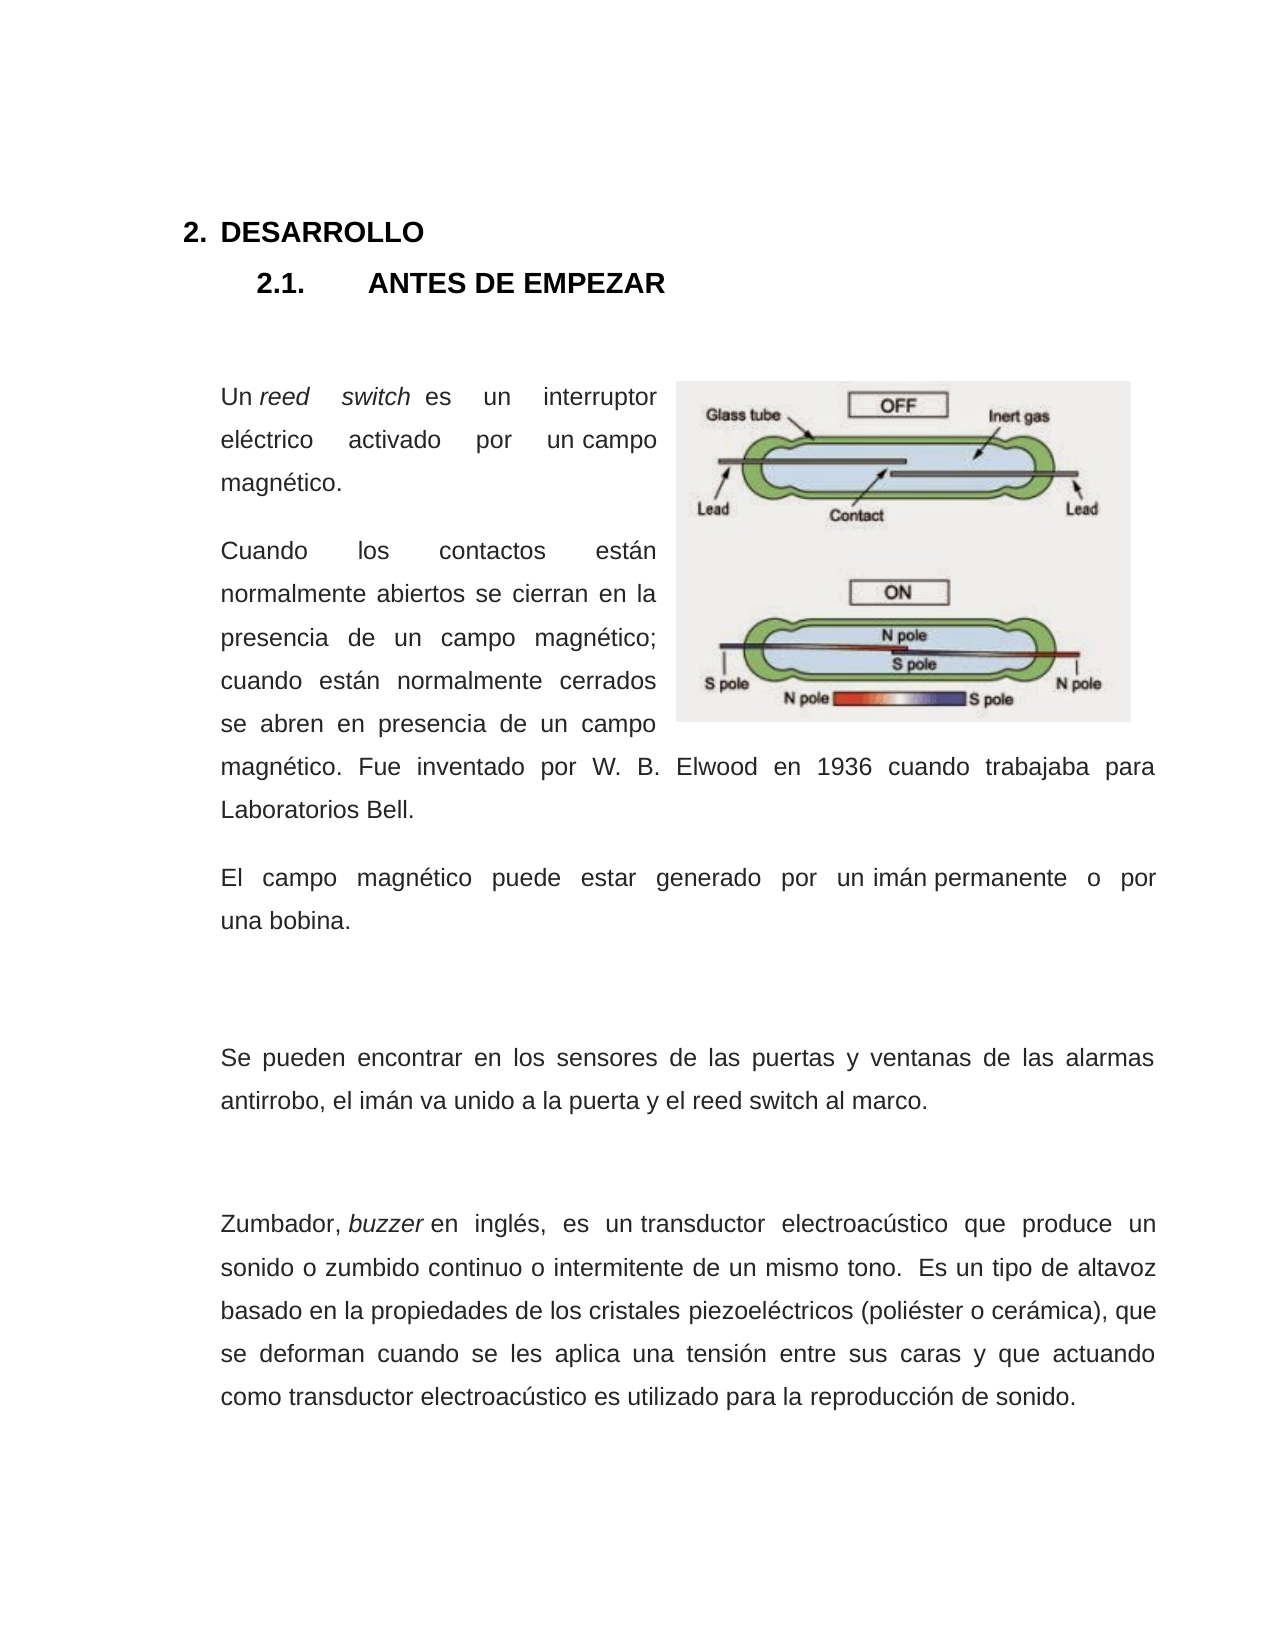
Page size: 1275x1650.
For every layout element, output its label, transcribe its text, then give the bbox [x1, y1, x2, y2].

list Se pueden encontrar en los sensores de las puertas y ventanas de las alarmas antirrobo, el imán va unido a la puerta y el reed switch al marco. [220, 1042, 1157, 1114]
list ANTES DE EMPEZAR [368, 266, 1158, 300]
list Cuando los contactos están normalmente abiertos se cierran en la presencia de un campo magnético; cuando están normalmente cerrados se abren en presencia de un campo magnético. Fue inventado por W. B. Elwood en 1936 cuando trabajaba para Laboratorios Bell. [220, 536, 1157, 824]
list [1131, 382, 1157, 497]
text Zumbador, buzzer en inglés, es un transductor electroacústico que produce un sonido o zumbido continuo o intermitente de un mismo tono. Es un tipo de altavoz basado en la propiedades de los cristales piezoeléctricos (poliéster o cerámica), que se deforman cuando se les aplica una tensión entre sus caras y que actuando como transductor electroacústico es utilizado para la reproducción de sonido. [220, 1209, 1157, 1411]
list DESARROLLO [220, 215, 1158, 248]
list El campo magnético puede estar generado por un imán permanente o por una bobina. [220, 863, 1157, 935]
list Un reed switch es un interruptor eléctrico activado por un campo magnético. [220, 382, 676, 497]
picture [676, 381, 1131, 722]
